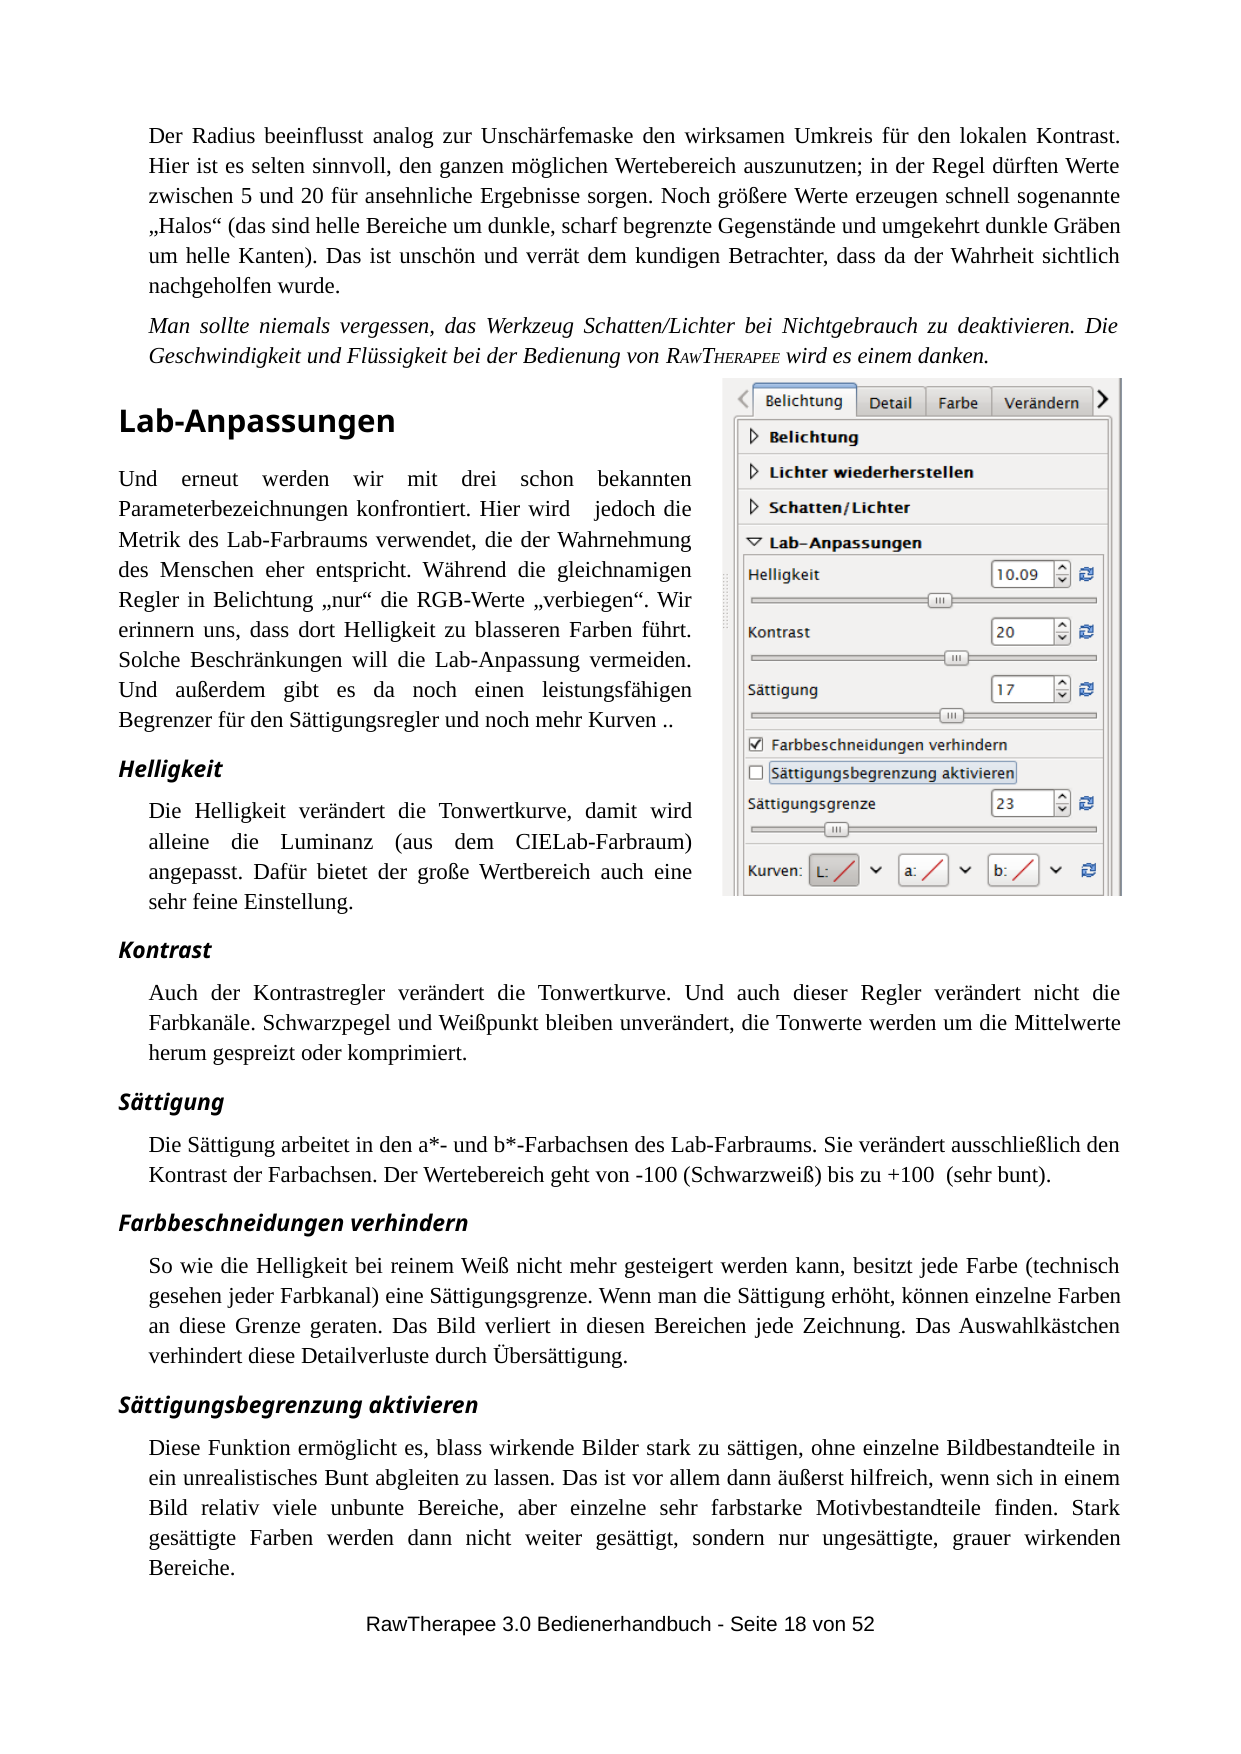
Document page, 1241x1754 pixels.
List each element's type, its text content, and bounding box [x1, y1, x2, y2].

subtitle Lab-Anpassungen [118, 399, 722, 442]
text So wie die Helligkeit bei reinem Weiß nicht mehr gesteigert werden kann, besitzt jede Farbe (technisch gesehen jeder Farbkanal) eine Sättigungsgrenze. Wenn man die Sättigung erhöht, können einzelne Farben an diese Grenze geraten. Das Bild verliert in diesen Bereichen jede Zeichnung. Das Auswahlkästchen verhindert diese Detailverluste durch Übersättigung. [148, 1248, 1122, 1369]
text Die Helligkeit verändert die Tonwertkurve, damit wird alleine die Luminanz (aus dem CIELab-Farbraum) angepasst. Dafür bietet der große Wertbereich auch eine sehr feine Einstellung. [148, 794, 1122, 914]
text Und erneut werden wir mit drei schon bekannten Parameterbezeichnungen konfrontiert. Hier wird jedoch die Metrik des Lab-Farbraums verwendet, die der Wahrnehmung des Menschen eher entspricht. Während die gleichnamigen Regler in Belichtung „nur“ die RGB-Werte „verbiegen“. Wir erinnern uns, dass dort Helligkeit zu blasseren Farben führt. Solche Beschränkungen will die Lab-Anpassung vermeiden. Und außerdem gibt es da noch einen leistungsfähigen Begrenzer für den Sättigungsregler und noch mehr Kurven .. [118, 462, 722, 733]
text Auch der Kontrastregler verändert die Tonwertkurve. Und auch dieser Regler verändert nicht die Farbkanäle. Schwarzpegel und Weißpunkt bleiben unverändert, die Tonwerte werden um die Mittelwerte herum gespreizt oder komprimiert. [148, 976, 1122, 1066]
text Die Sättigung arbeitet in den a*- und b*-Farbachsen des Lab-Farbraums. Sie verändert ausschließlich den Kontrast der Farbachsen. Der Wertebereich geht von -100 (Schwarzweiß) bis zu +100 (sehr bunt). [148, 1127, 1122, 1187]
subtitle Farbbeschneidungen verhindern [118, 1207, 1122, 1238]
subtitle Sättigungsbegrenzung aktivieren [118, 1389, 1122, 1420]
picture [722, 378, 1123, 896]
subtitle Kontrast [118, 934, 1122, 966]
text Diese Funktion ermöglicht es, blass wirkende Bilder stark zu sättigen, ohne einzelne Bildbestandteile in ein unrealistisches Bunt abgleiten zu lassen. Das ist vor allem dann äußerst hilfreich, wenn sich in einem Bild relativ viele unbunte Bereiche, aber einzelne sehr farbstarke Motivbestandteile finden. Stark gesättigte Farben werden dann nicht weiter gesättigt, sondern nur ungesättigte, grauer wirkenden Bereiche. [148, 1430, 1122, 1581]
subtitle Helligkeit [118, 753, 722, 784]
text Der Radius beeinflusst analog zur Unschärfemaske den wirksamen Umkreis für den lokalen Kontrast. Hier ist es selten sinnvoll, den ganzen möglichen Wertebereich auszunutzen; in der Regel dürften Werte zwischen 5 und 20 für ansehnliche Ergebnisse sorgen. Noch größere Werte erzeugen schnell sogenannte „Halos“ (das sind helle Bereiche um dunkle, scharf begrenzte Gegenstände und umgekehrt dunkle Gräben um helle Kanten). Das ist unschön und verrät dem kundigen Betrachter, dass da der Wahrheit sichtlich nachgeholfen wurde. [148, 118, 1122, 299]
text Man sollte niemals vergessen, das Werkzeug Schatten/Lichter bei Nichtgebrauch zu deaktivieren. Die Geschwindigkeit und Flüssigkeit bei der Bedienung von RawTherapee wird es einem danken. [148, 309, 1122, 369]
subtitle Sättigung [118, 1086, 1122, 1117]
